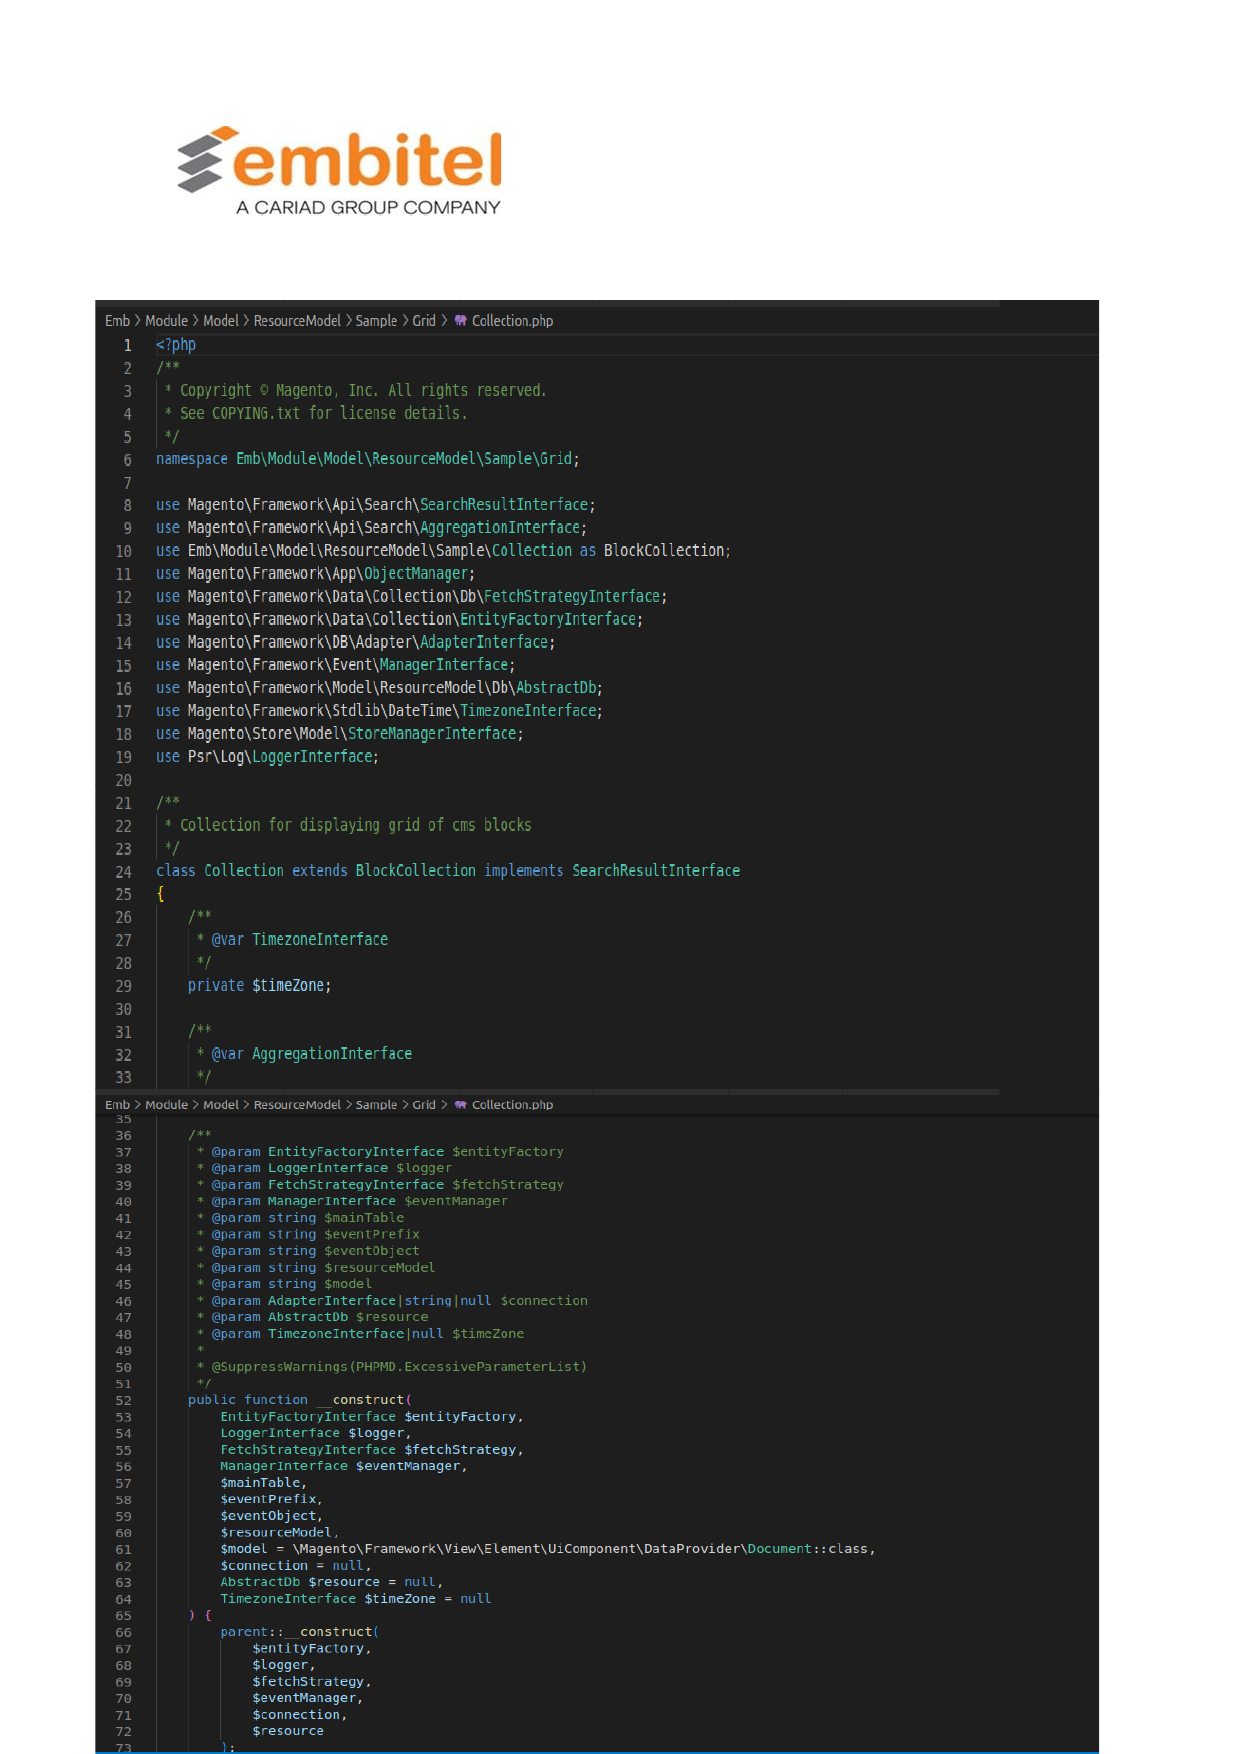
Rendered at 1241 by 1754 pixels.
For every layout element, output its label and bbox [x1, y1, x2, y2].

picture [95, 300, 1100, 1754]
picture [177, 126, 502, 216]
